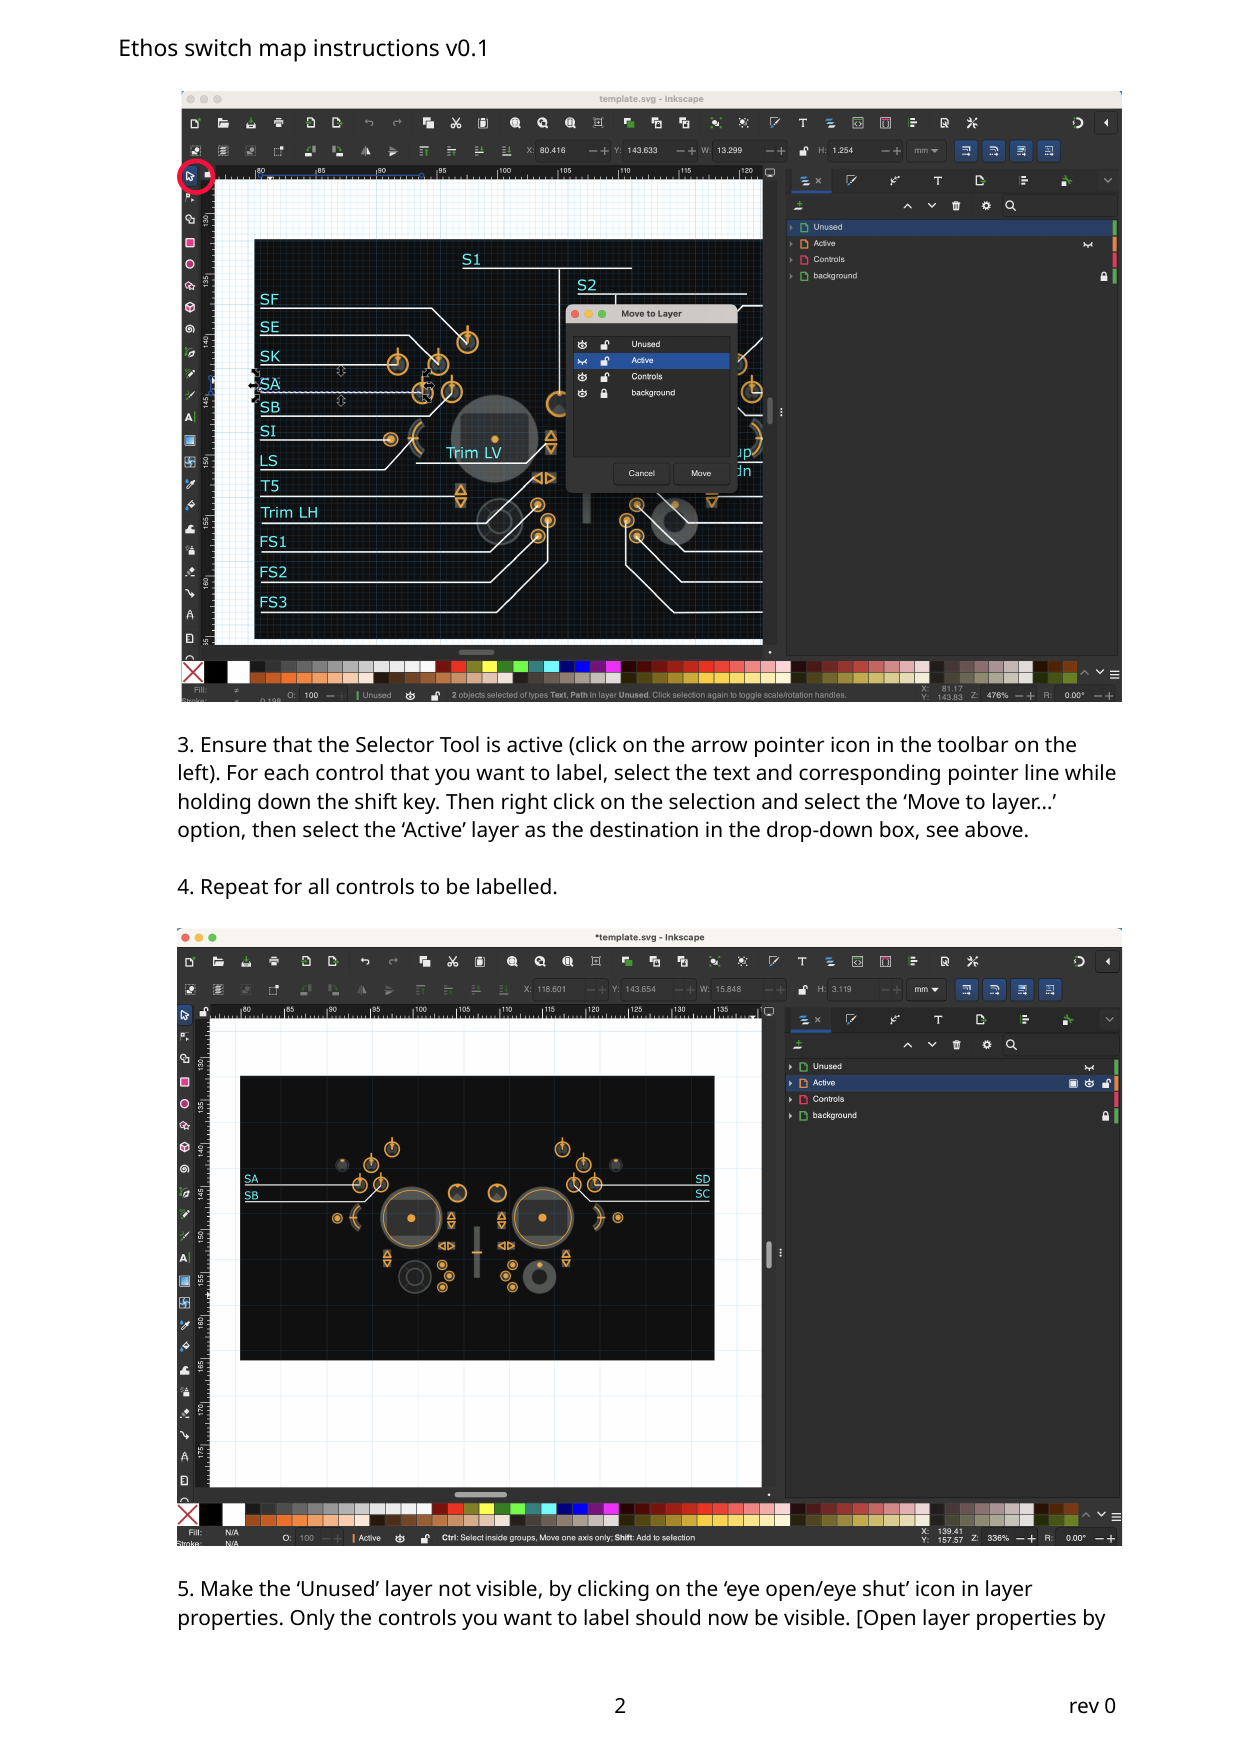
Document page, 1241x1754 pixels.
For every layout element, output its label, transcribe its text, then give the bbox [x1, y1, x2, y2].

text 5. Make the ‘Unused’ layer not visible, by clicking on the ‘eye open/eye shut’ icon in layer properties. Only the controls you want to label should now be visible. [Open layer properties by [177, 1574, 1122, 1631]
text 4. Repeat for all controls to be labelled. [177, 872, 1122, 901]
picture [177, 928, 1123, 1546]
text 3. Ensure that the Selector Tool is active (click on the arrow pointer icon in the toolbar on the left). For each control that you want to label, select the text and corresponding pointer line while holding down the shift key. Then right click on the selection and select the ‘Move to layer…’ option, then select the ‘Active’ layer as the destination in the drop-down box, see above. [177, 730, 1122, 844]
